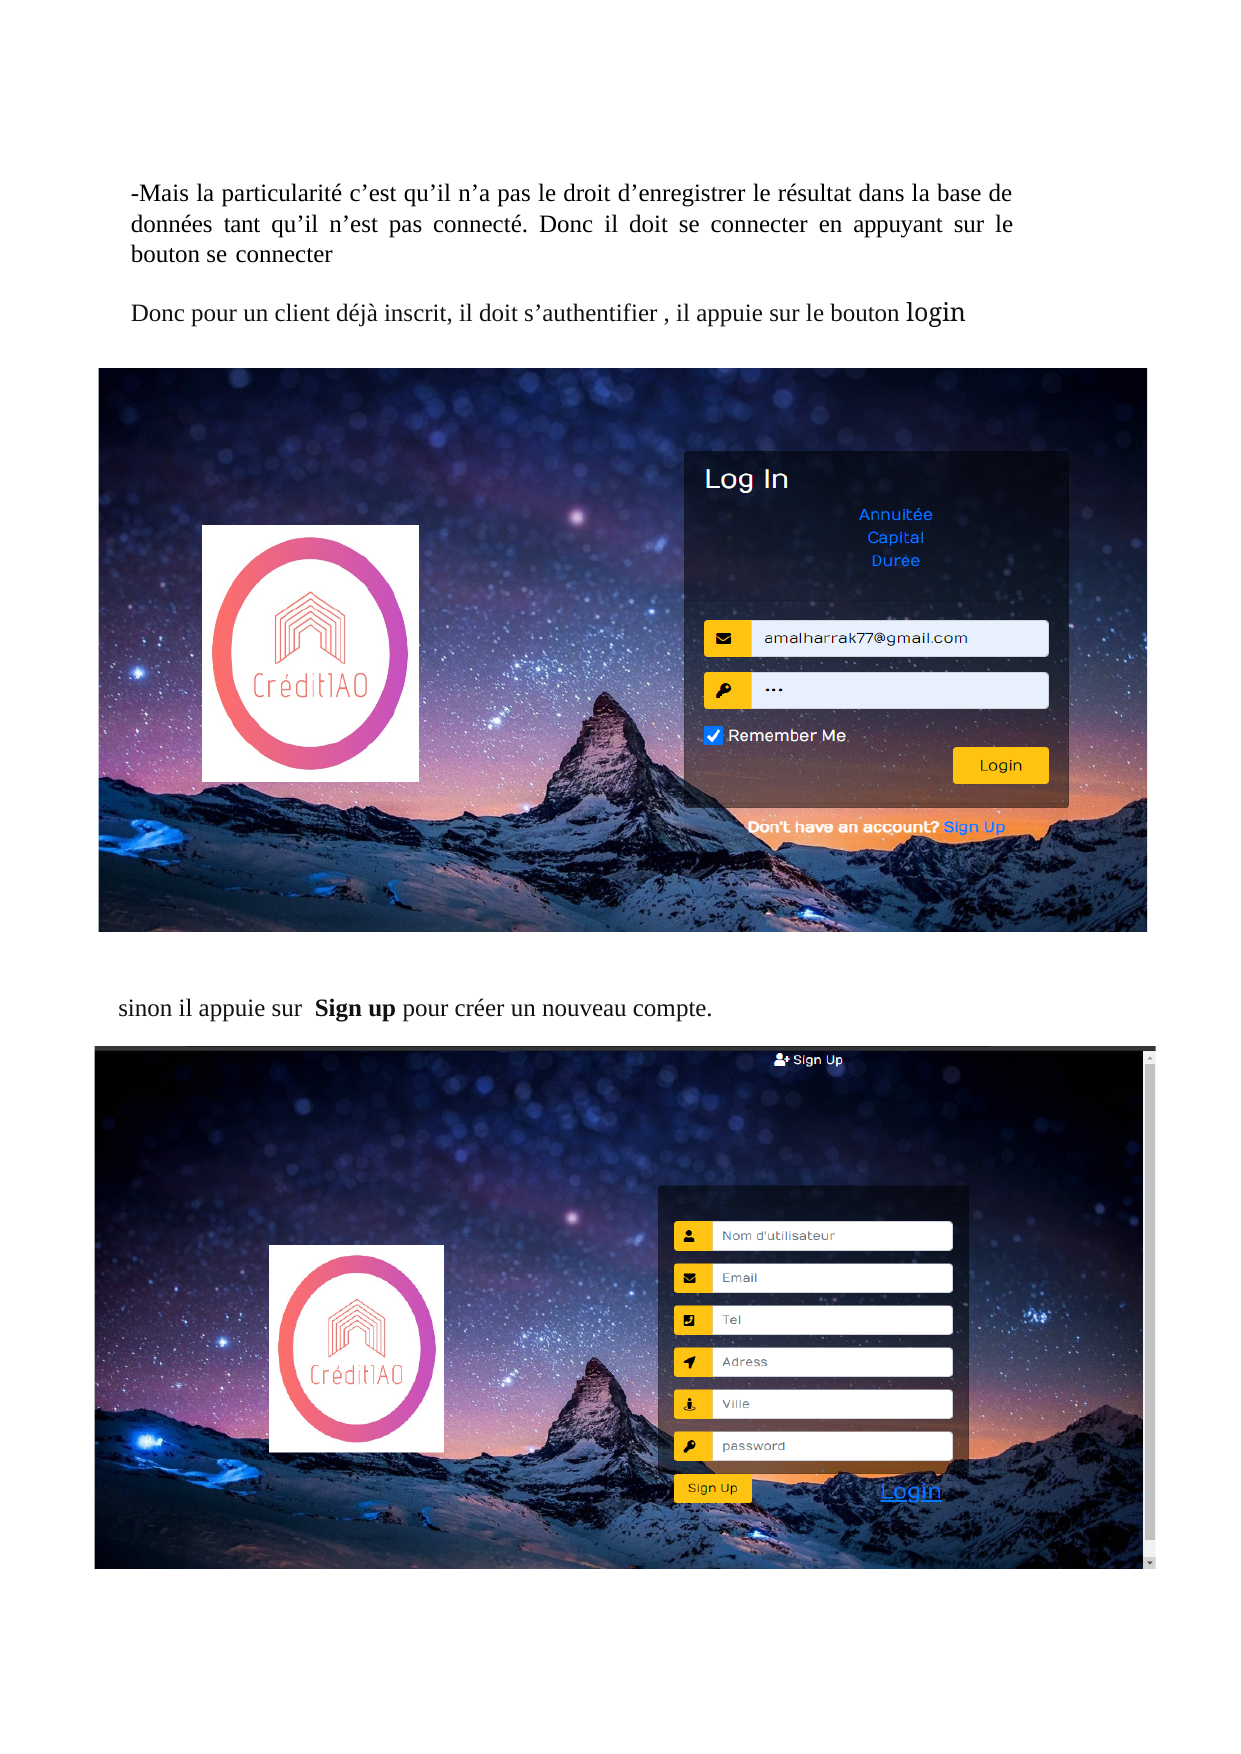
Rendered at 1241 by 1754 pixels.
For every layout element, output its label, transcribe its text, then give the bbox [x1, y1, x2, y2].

text -Mais la particularité c’est qu’il n’a pas le droit d’enregistrer le résultat dans la base de données tant qu’il n’est pas connecté. Donc il doit se connecter en appuyant sur le bouton se connecter [131, 178, 1014, 267]
picture [98, 368, 1148, 932]
picture [94, 1046, 1156, 1569]
text Donc pour un client déjà inscrit, il doit s’authentifier , il appuie sur le bouton login [131, 295, 1122, 329]
text sinon il appuie sur Sign up pour créer un nouveau compte. [118, 993, 1122, 1022]
